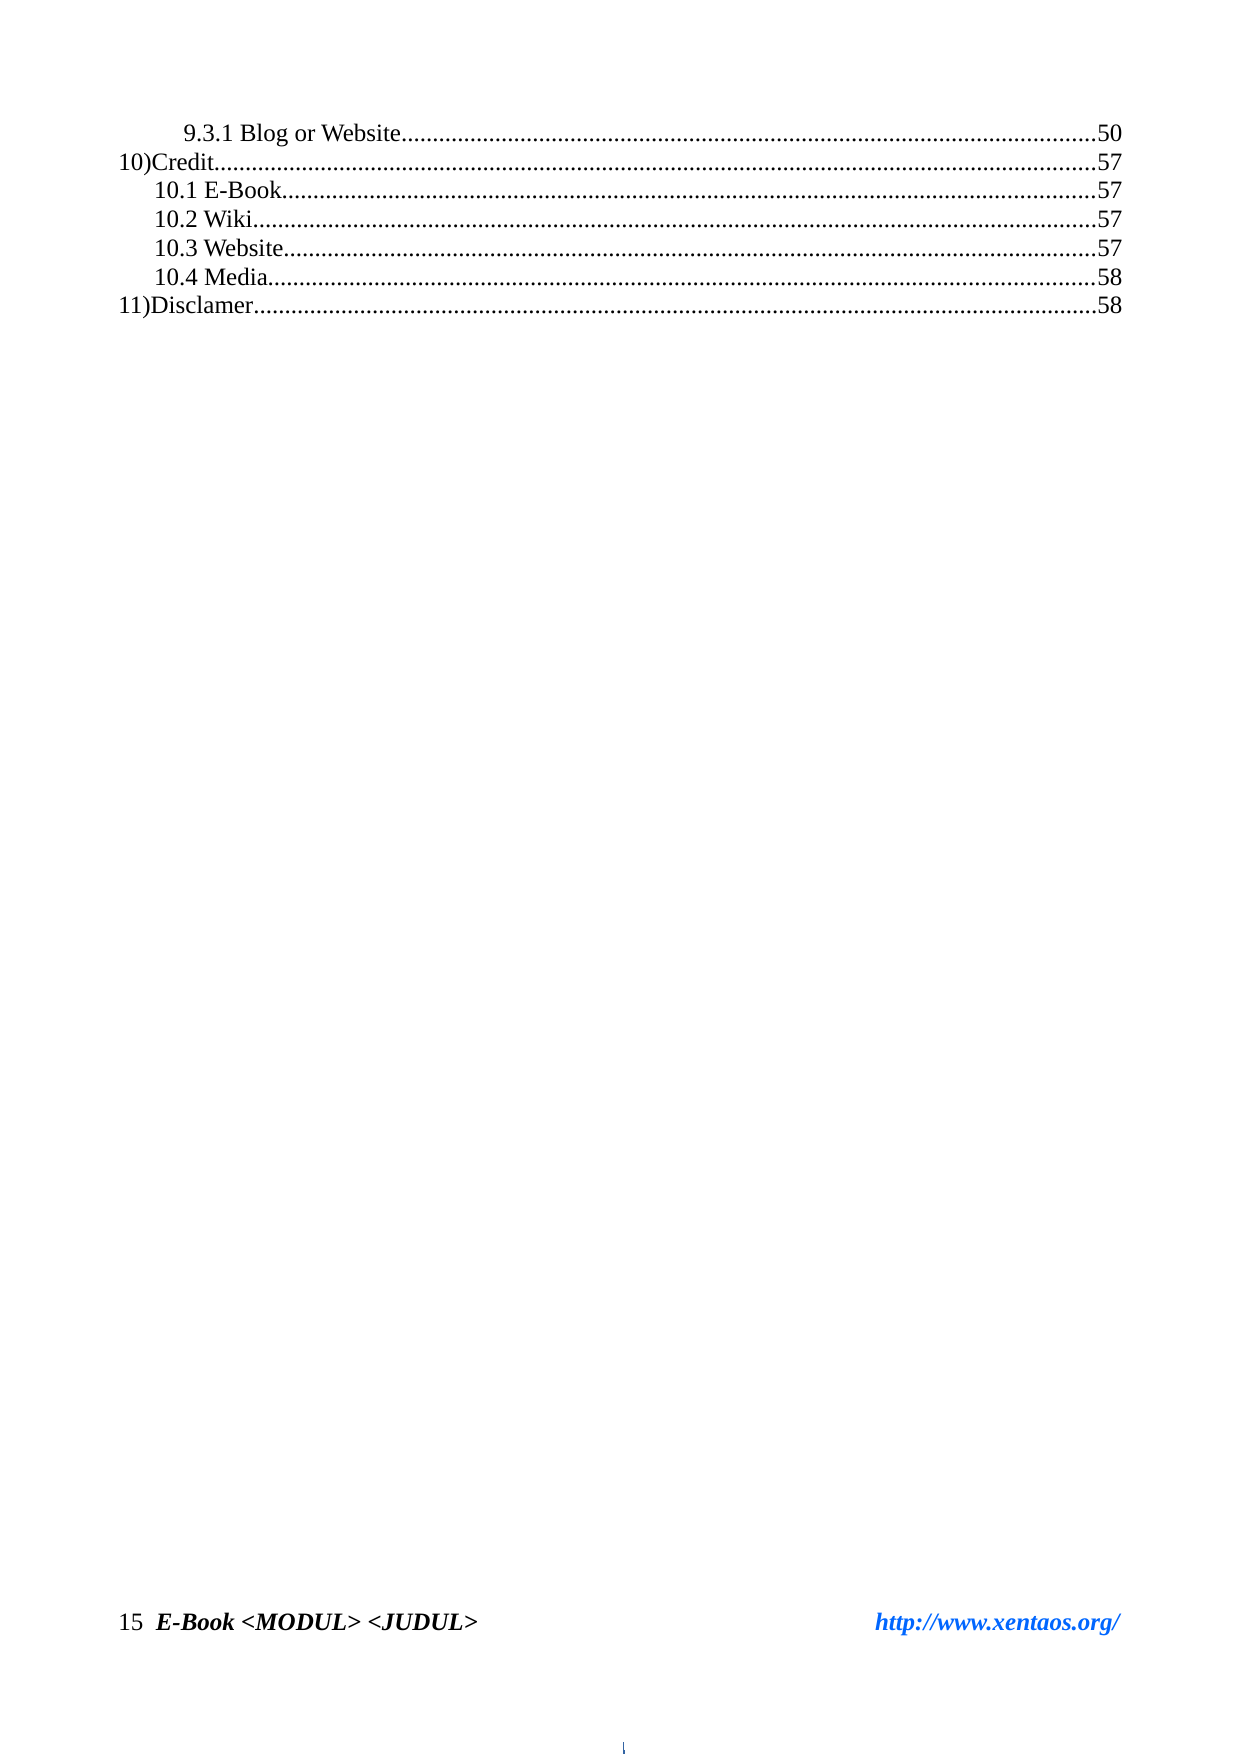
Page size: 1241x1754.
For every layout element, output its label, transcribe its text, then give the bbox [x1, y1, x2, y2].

text 10.2 Wiki 57 [148, 204, 1122, 233]
text 10.3 Website 57 [148, 233, 1122, 262]
text 10.4 Media 58 [148, 262, 1122, 291]
text 11)Disclamer 58 [118, 291, 1122, 319]
text 10.1 E-Book 57 [148, 176, 1122, 204]
text 10)Credit 57 [118, 147, 1122, 176]
text 9.3.1 Blog or Website 50 [177, 118, 1122, 147]
